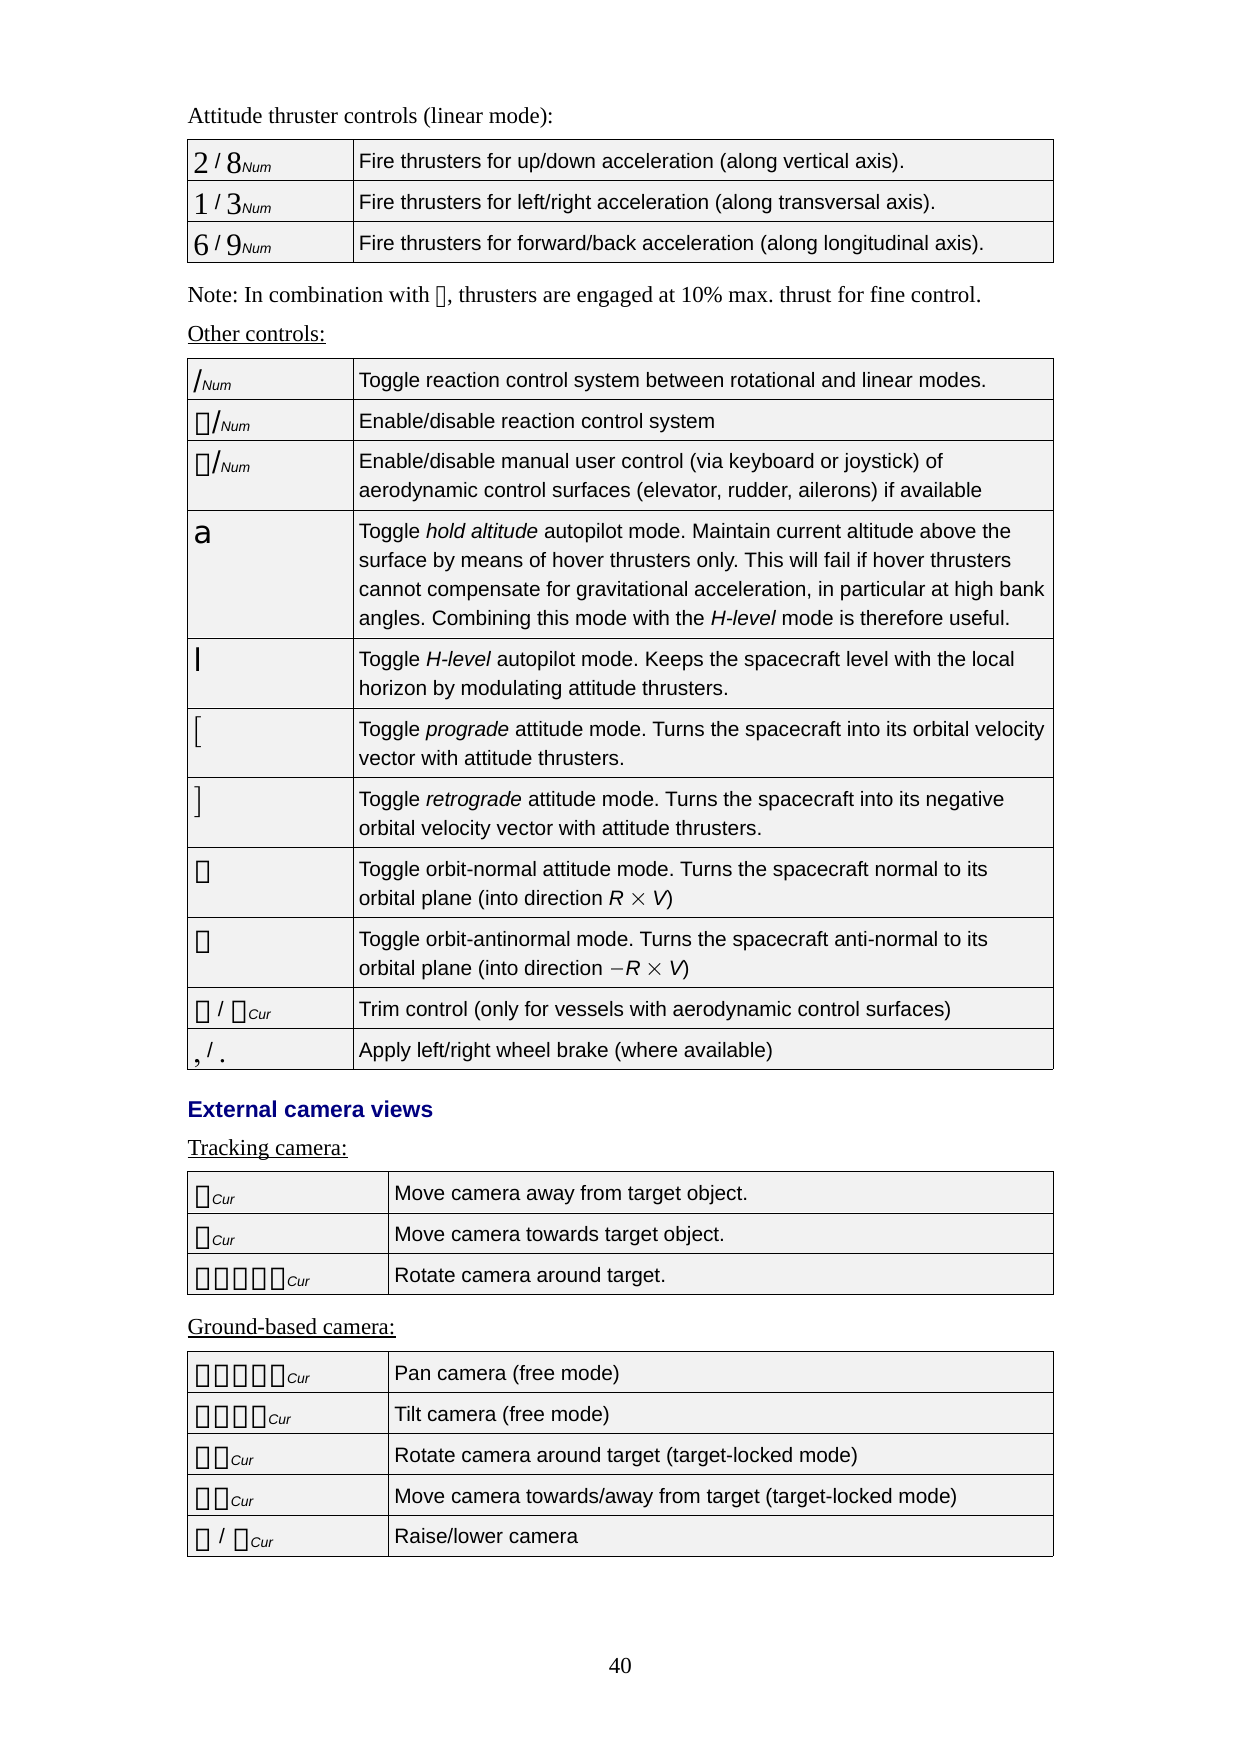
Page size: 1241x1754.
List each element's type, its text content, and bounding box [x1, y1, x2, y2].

table_cell Cur [188, 1475, 388, 1515]
text Attitude thruster controls (linear mode): [187, 100, 1053, 129]
table_cell Rotate camera around target. [389, 1254, 1053, 1294]
table_cell Move camera towards/away from target (target-locked mode) [389, 1475, 1053, 1515]
table_cell l [188, 639, 353, 707]
table_cell Cur [188, 1434, 388, 1474]
table_cell Toggle H-level autopilot mode. Keeps the spacecraft level with the local horizon by modulating attitude thrusters. [354, 639, 1053, 707]
table_header Toggle reaction control system between rotational and linear modes. [354, 359, 1053, 399]
table_cell Toggle orbit-antinormal mode. Turns the spacecraft anti-normal to its orbital plane (into direction −R × V) [354, 918, 1053, 987]
text Ground-based camera: [187, 1312, 1053, 1340]
table_header /Num [188, 359, 353, 399]
text Tracking camera: [187, 1132, 1053, 1161]
subtitle External camera views [187, 1096, 1053, 1122]
table_header 2 / 8Num [188, 140, 353, 180]
table_cell Enable/disable manual user control (via keyboard or joystick) of aerodynamic control surfaces (elevator, rudder, ailerons) if available [354, 441, 1053, 510]
table_header Pan camera (free mode) [389, 1352, 1053, 1392]
table_header Cur [188, 1352, 388, 1392]
table_header Cur [188, 1172, 388, 1212]
table_cell Cur [188, 1214, 388, 1253]
table_cell Toggle hold altitude autopilot mode. Maintain current altitude above the surface by means of hover thrusters only. This will fail if hover thrusters cannot compensate for gravitational acceleration, in particular at high bank angles. Combining this mode with the H-level mode is therefore useful. [354, 511, 1053, 637]
table_cell Raise/lower camera [389, 1516, 1053, 1556]
table_cell [ [188, 709, 353, 777]
text Other controls: [187, 319, 1053, 347]
table_cell  [188, 848, 353, 917]
table_cell  [188, 918, 353, 987]
table_cell /Num [188, 400, 353, 440]
table_cell Cur [188, 1254, 388, 1294]
table_cell Move camera towards target object. [389, 1214, 1053, 1253]
table_cell Enable/disable reaction control system [354, 400, 1053, 440]
table_cell Apply left/right wheel brake (where available) [354, 1029, 1053, 1069]
table_cell /Num [188, 441, 353, 510]
table_cell Rotate camera around target (target-locked mode) [389, 1434, 1053, 1474]
table_cell Cur [188, 1393, 388, 1433]
table_cell Tilt camera (free mode) [389, 1393, 1053, 1433]
table_header Fire thrusters for up/down acceleration (along vertical axis). [354, 140, 1053, 180]
table_cell Toggle retrograde attitude mode. Turns the spacecraft into its negative orbital velocity vector with attitude thrusters. [354, 778, 1053, 847]
table_header Move camera away from target object. [389, 1172, 1053, 1212]
table_cell Trim control (only for vessels with aerodynamic control surfaces) [354, 988, 1053, 1028]
table_cell Toggle prograde attitude mode. Turns the spacecraft into its orbital velocity vector with attitude thrusters. [354, 709, 1053, 777]
table_cell , / . [188, 1029, 353, 1069]
table_cell 6 / 9Num [188, 222, 353, 262]
table_cell 1 / 3Num [188, 181, 353, 221]
text Note: In combination with , thrusters are engaged at 10% max. thrust for fine control. [187, 280, 1053, 308]
table_cell  / Cur [188, 988, 353, 1028]
table_cell a [188, 511, 353, 637]
table_cell Toggle orbit-normal attitude mode. Turns the spacecraft normal to its orbital plane (into direction R × V) [354, 848, 1053, 917]
table_cell  / Cur [188, 1516, 388, 1556]
table_cell Fire thrusters for left/right acceleration (along transversal axis). [354, 181, 1053, 221]
table_cell ] [188, 778, 353, 847]
table_cell Fire thrusters for forward/back acceleration (along longitudinal axis). [354, 222, 1053, 262]
